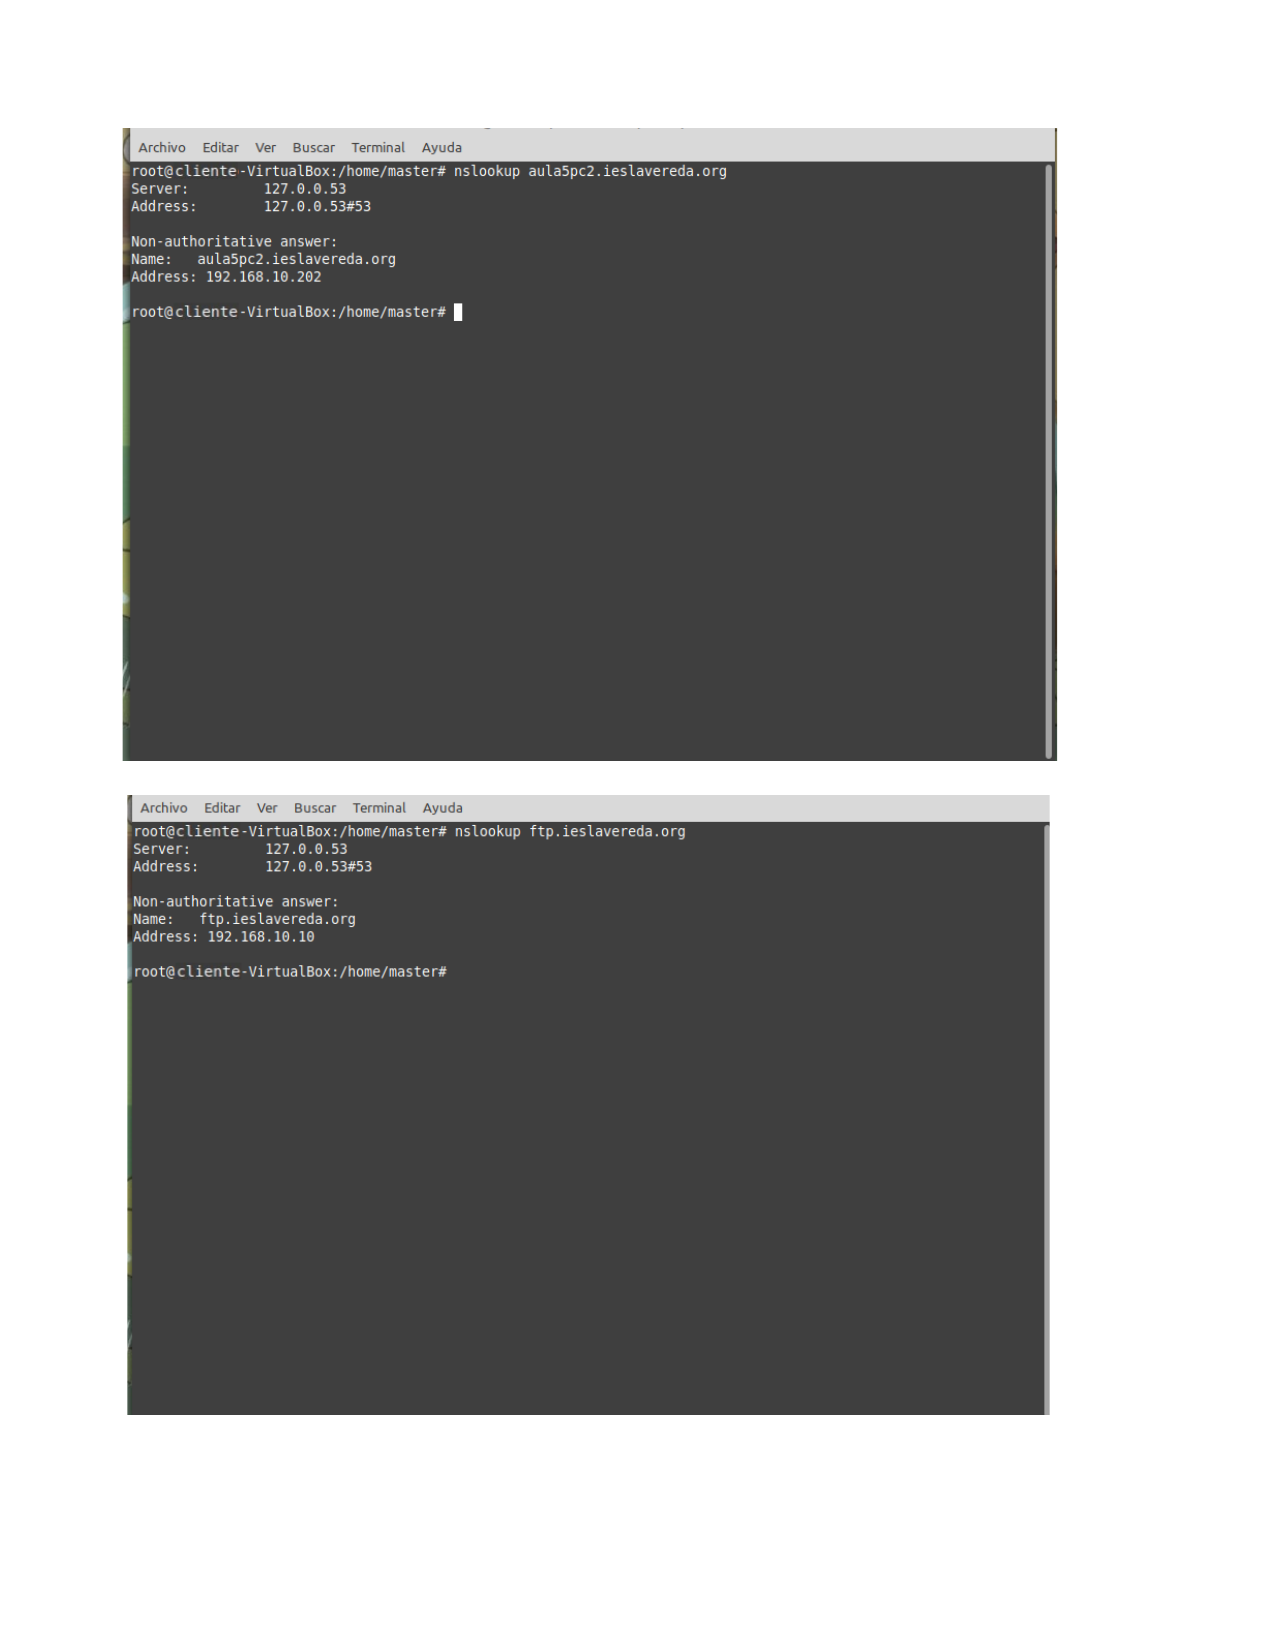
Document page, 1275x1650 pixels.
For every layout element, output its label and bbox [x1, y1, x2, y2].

picture [203, 795, 1050, 1415]
picture [195, 128, 1058, 761]
